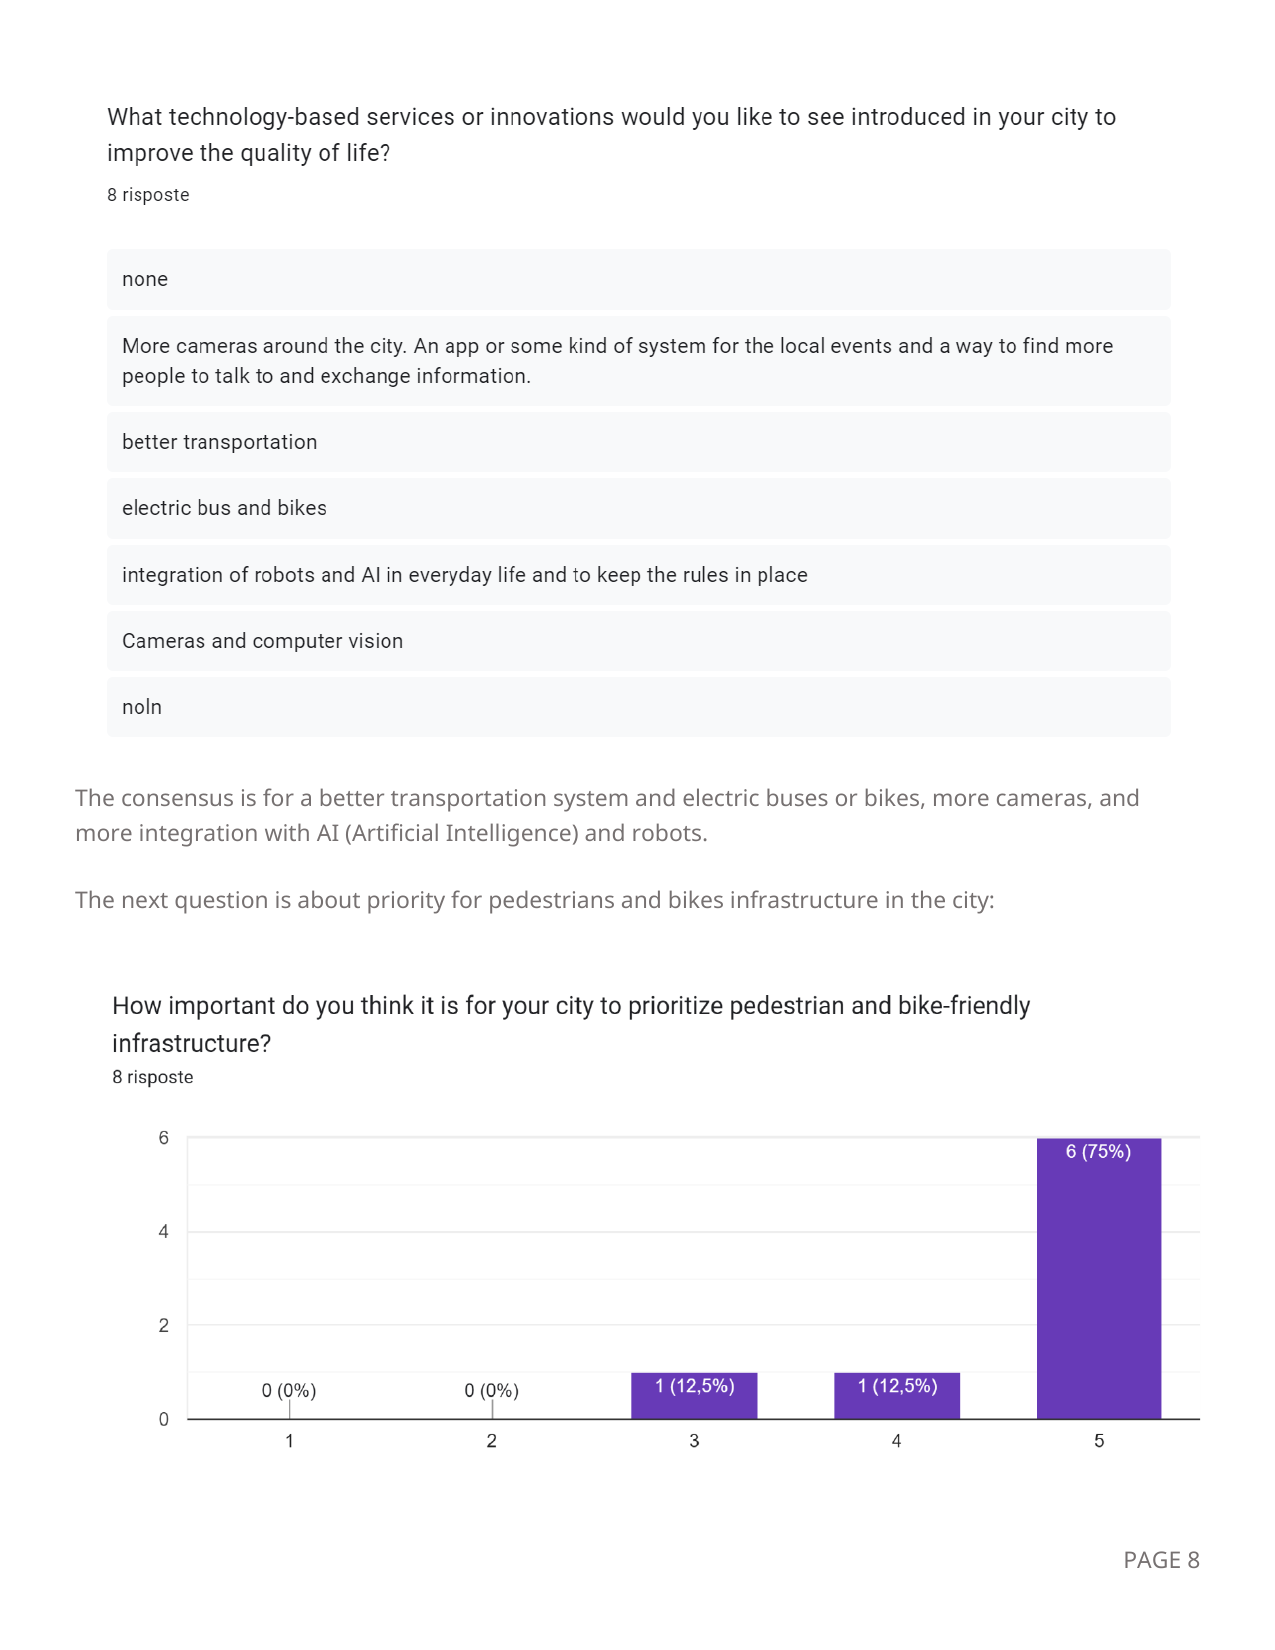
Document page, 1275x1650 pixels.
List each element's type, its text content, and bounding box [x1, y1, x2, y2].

text The next question is about priority for pedestrians and bikes infrastructure in the city: [75, 884, 1200, 915]
text The consensus is for a better transportation system and electric buses or bikes, more cameras, and more integration with AI (Artificial Intelligence) and robots. [75, 782, 1200, 848]
